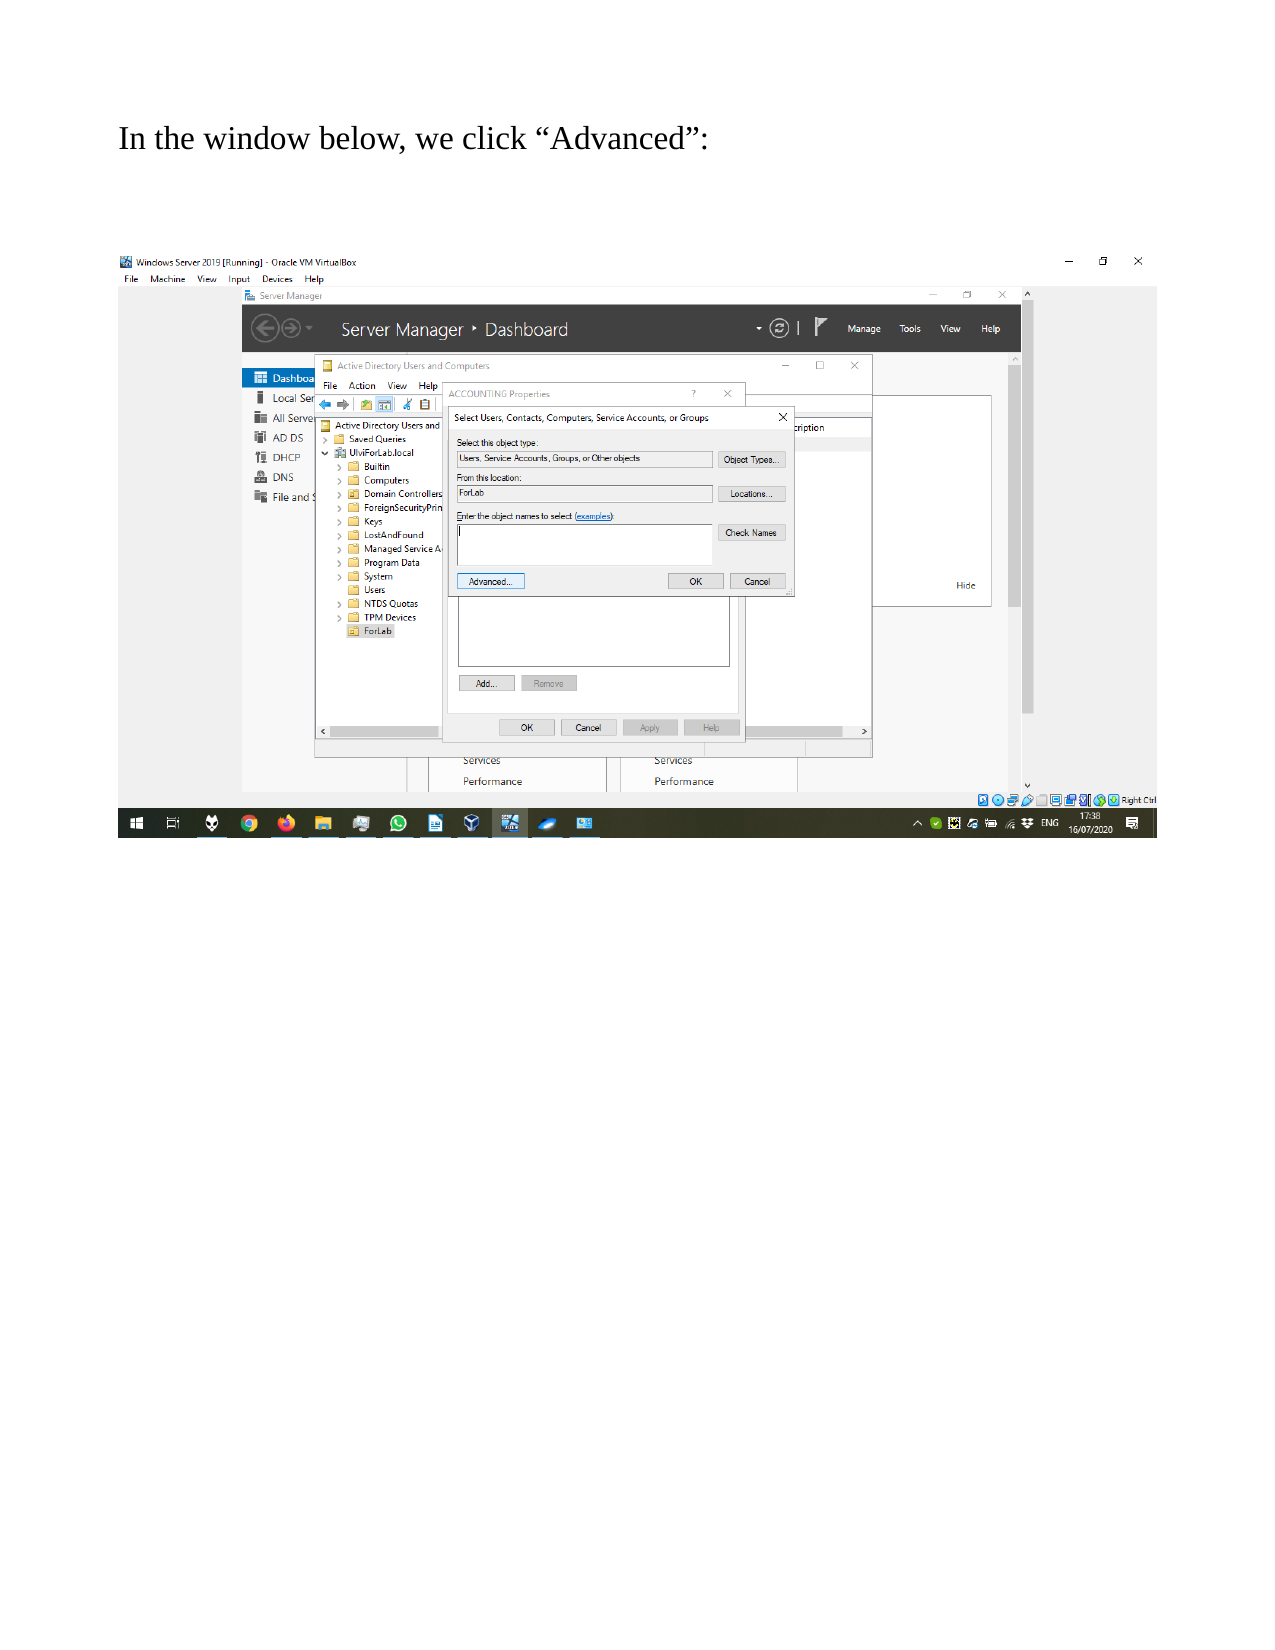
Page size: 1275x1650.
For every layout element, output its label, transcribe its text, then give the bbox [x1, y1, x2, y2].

picture [118, 253, 1157, 838]
text In the window below, we click “Advanced”: [118, 118, 1157, 156]
